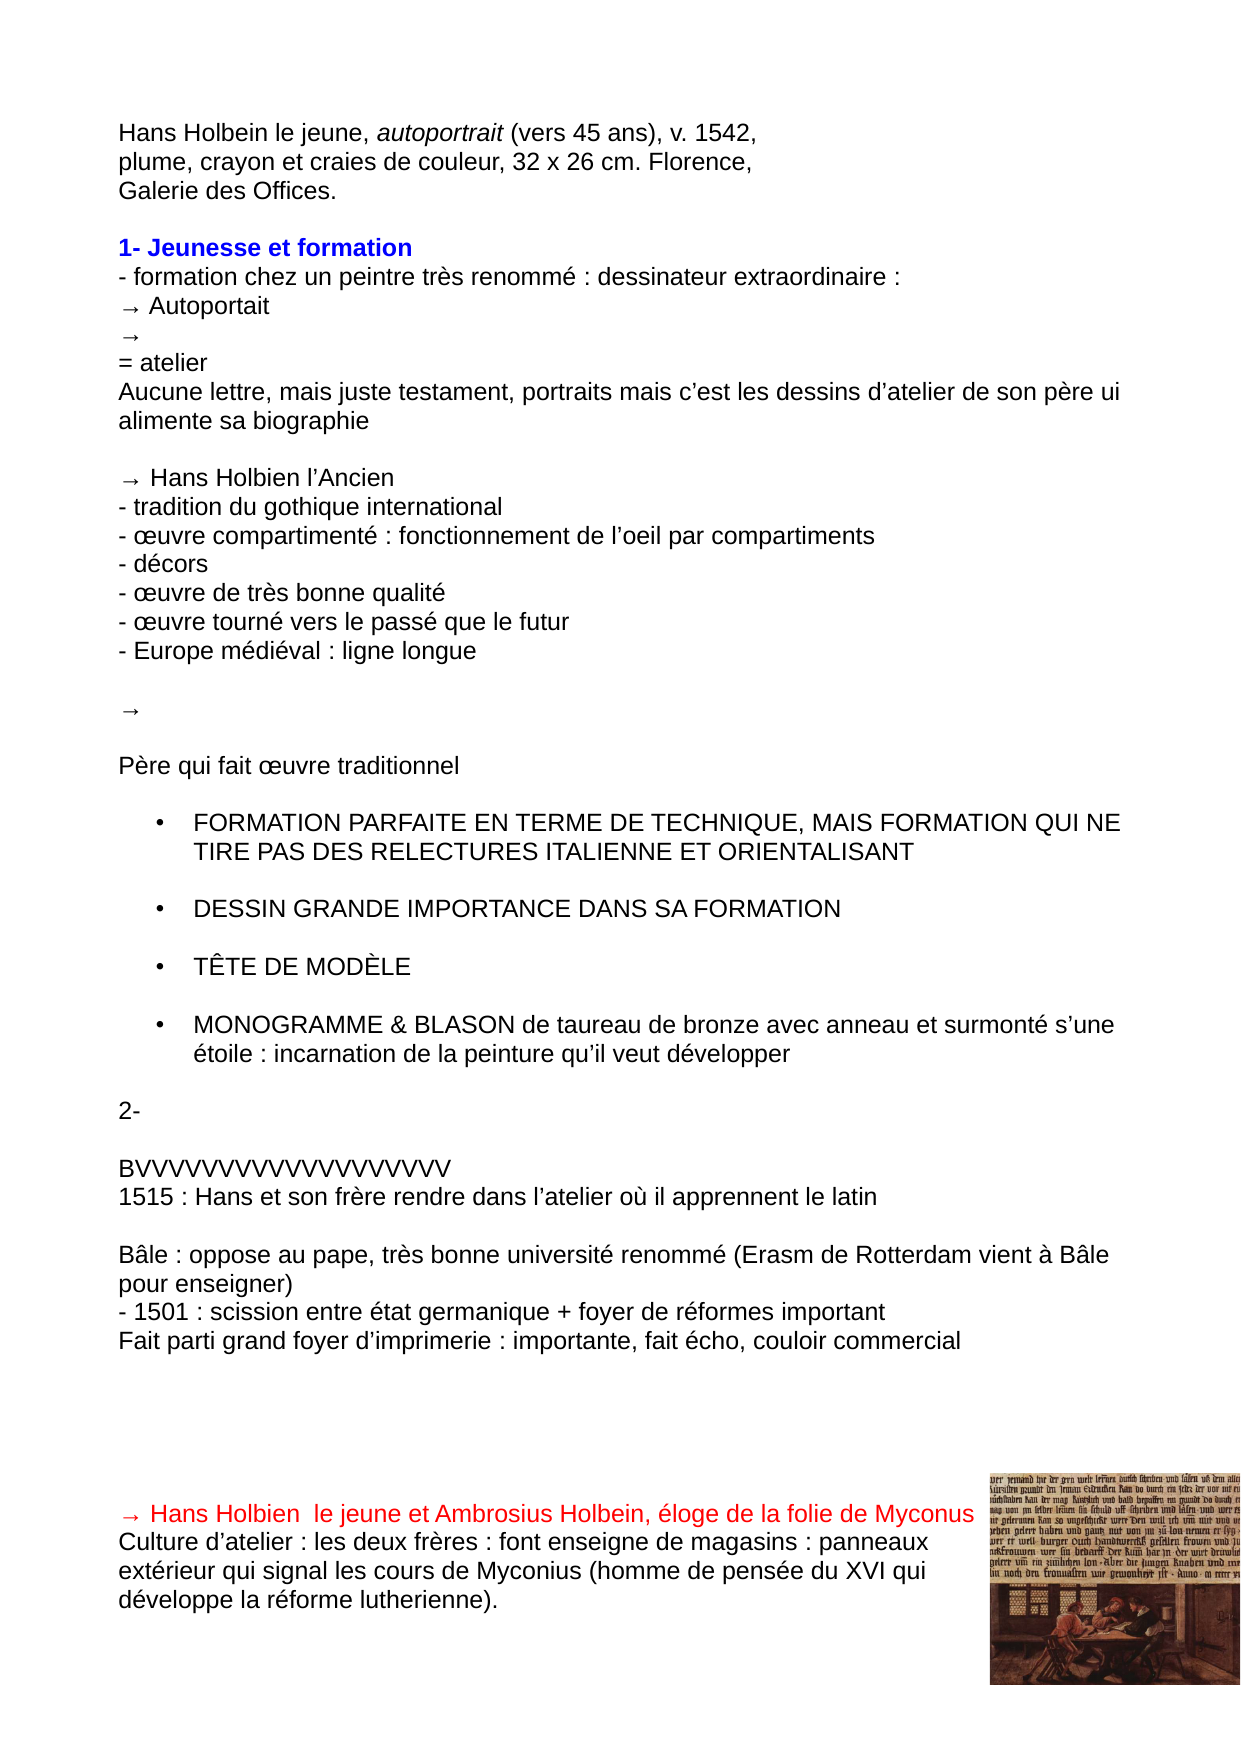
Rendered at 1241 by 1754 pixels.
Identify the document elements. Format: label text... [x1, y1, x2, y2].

text plume, crayon et craies de couleur, 32 x 26 cm. Florence, [118, 147, 1122, 176]
text Aucune lettre, mais juste testament, portraits mais c’est les dessins d’atelier de son père ui alimente sa biographie [118, 377, 1122, 434]
text = atelier [118, 348, 1122, 377]
list DESSIN GRANDE IMPORTANCE DANS SA FORMATION [156, 894, 1122, 923]
text - tradition du gothique international [118, 492, 1122, 521]
text - décors [118, 549, 1122, 578]
text 1- Jeunesse et formation [118, 233, 1122, 262]
text Fait parti grand foyer d’imprimerie : importante, fait écho, couloir commercial [118, 1326, 1122, 1355]
text → [118, 693, 1122, 722]
text Bâle : oppose au pape, très bonne université renommé (Erasm de Rotterdam vient à Bâle pour enseigner) [118, 1240, 1122, 1297]
text BVVVVVVVVVVVVVVVVVVV [118, 1153, 1122, 1182]
text - Europe médiéval : ligne longue [118, 636, 1122, 664]
text - formation chez un peintre très renommé : dessinateur extraordinaire : [118, 262, 1122, 291]
text - œuvre de très bonne qualité [118, 578, 1122, 607]
text - 1501 : scission entre état germanique + foyer de réformes important [118, 1297, 1122, 1326]
list TÊTE DE MODÈLE [156, 952, 1122, 981]
text Culture d’atelier : les deux frères : font enseigne de magasins : panneaux extérieur qui signal les cours de Myconius (homme de pensée du XVI qui développe la réforme lutherienne). [118, 1527, 989, 1613]
text → Autoportait [118, 291, 1122, 319]
list MONOGRAMME & BLASON de taureau de bronze avec anneau et surmonté s’une étoile : incarnation de la peinture qu’il veut développer [156, 1010, 1122, 1067]
picture [989, 1473, 1241, 1685]
text → Hans Holbien l’Ancien [118, 463, 1122, 492]
text 2- [118, 1096, 1122, 1125]
text Galerie des Offices. [118, 176, 1122, 204]
text Père qui fait œuvre traditionnel [118, 751, 1122, 779]
text - œuvre tourné vers le passé que le futur [118, 607, 1122, 636]
text 1515 : Hans et son frère rendre dans l’atelier où il apprennent le latin [118, 1182, 1122, 1211]
text → [118, 319, 1122, 348]
text Hans Holbein le jeune, autoportrait (vers 45 ans), v. 1542, [118, 118, 1122, 147]
list FORMATION PARFAITE EN TERME DE TECHNIQUE, MAIS FORMATION QUI NE TIRE PAS DES RELECTURES ITALIENNE ET ORIENTALISANT [156, 808, 1122, 866]
text - œuvre compartimenté : fonctionnement de l’oeil par compartiments [118, 521, 1122, 549]
text → Hans Holbien le jeune et Ambrosius Holbein, éloge de la folie de Myconus [118, 1498, 989, 1527]
